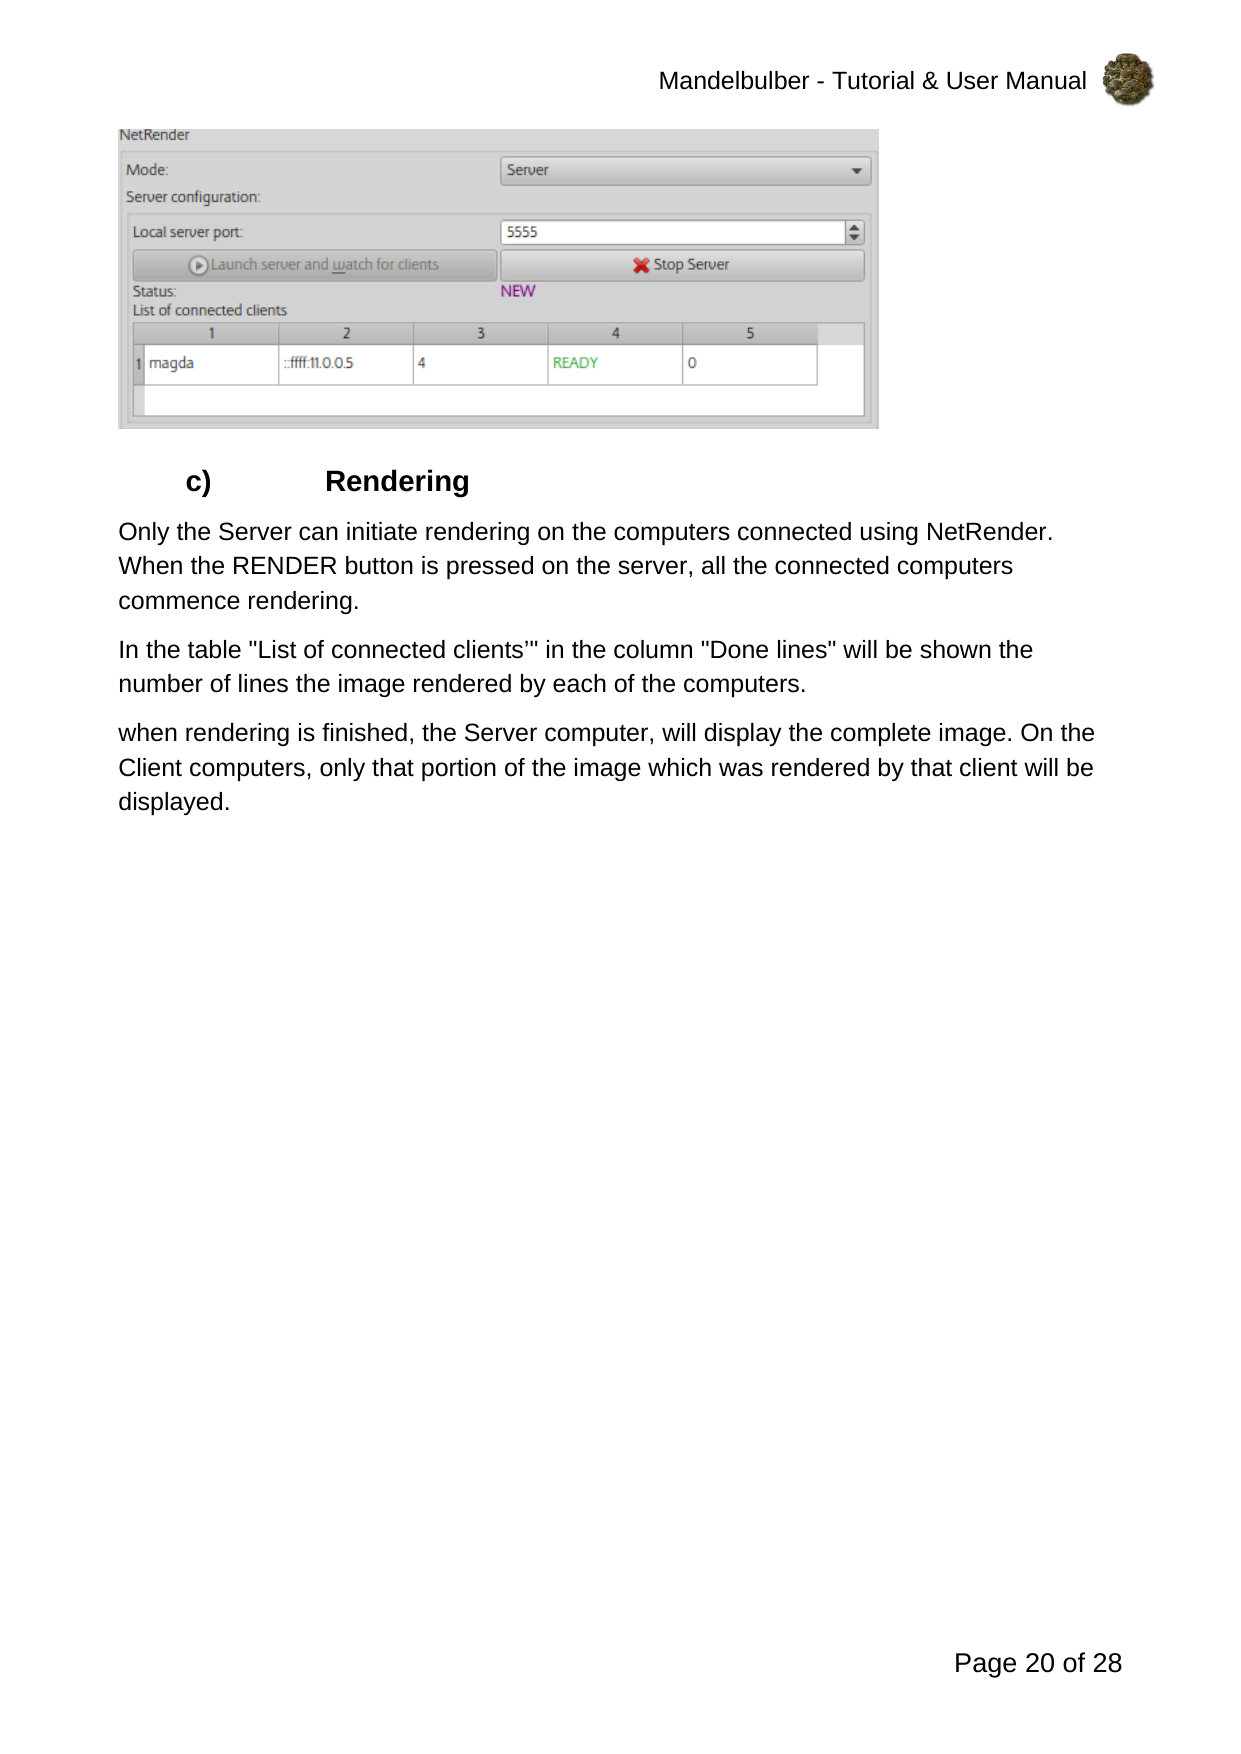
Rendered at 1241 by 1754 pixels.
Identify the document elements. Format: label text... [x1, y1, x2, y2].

subtitle Rendering [177, 464, 1122, 497]
text when rendering is finished, the Server computer, will display the complete image. On the Client computers, only that portion of the image which was rendered by that client will be displayed. [118, 718, 1122, 816]
text In the table "List of connected clients’" in the column "Done lines" will be shown the number of lines the image rendered by each of the computers. [118, 635, 1122, 698]
picture [118, 129, 879, 429]
text Only the Server can initiate rendering on the computers connected using NetRender. When the RENDER button is pressed on the server, all the connected computers commence rendering. [118, 517, 1122, 614]
picture [1099, 51, 1156, 108]
